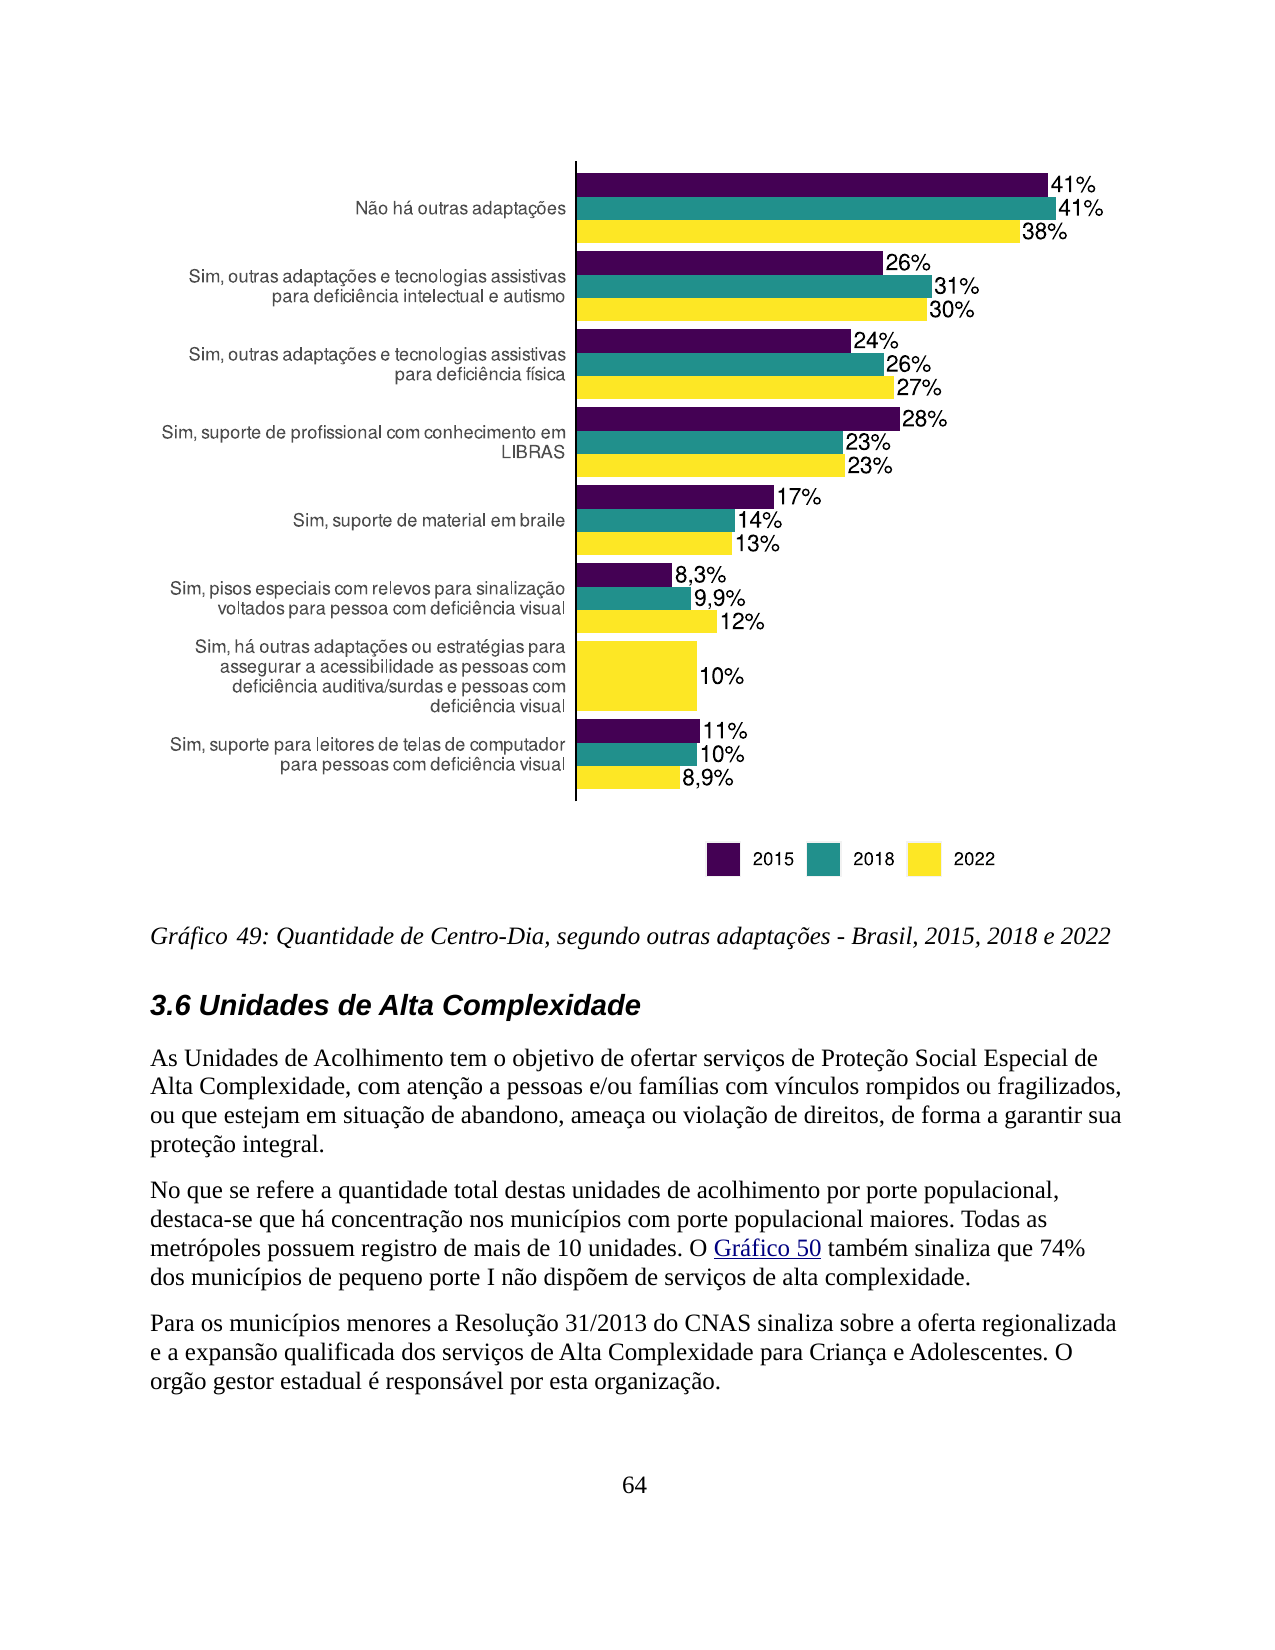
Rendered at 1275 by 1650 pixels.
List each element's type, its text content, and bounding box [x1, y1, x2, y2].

text No que se refere a quantidade total destas unidades de acolhimento por porte populacional, destaca-se que há concentração nos municípios com porte populacional maiores. Todas as metrópoles possuem registro de mais de 10 unidades. O Gráfico 50 também sinaliza que 74% dos municípios de pequeno porte I não dispõem de serviços de alta complexidade. [150, 1176, 1125, 1291]
text As Unidades de Acolhimento tem o objetivo de ofertar serviços de Proteção Social Especial de Alta Complexidade, com atenção a pessoas e/ou famílias com vínculos rompidos ou fragilizados, ou que estejam em situação de abandono, ameaça ou violação de direitos, de forma a garantir sua proteção integral. [150, 1043, 1125, 1158]
text Para os municípios menores a Resolução 31/2013 do CNAS sinaliza sobre a oferta regionalizada e a expansão qualificada dos serviços de Alta Complexidade para Criança e Adolescentes. O orgão gestor estadual é responsável por esta organização. [150, 1308, 1125, 1395]
table_header Gráfico 49: Quantidade de Centro-Dia, segundo outras adaptações - Brasil, 2015, 2018 e 2022 [150, 901, 1125, 963]
subtitle 3.6 Unidades de Alta Complexidade [150, 988, 1125, 1021]
